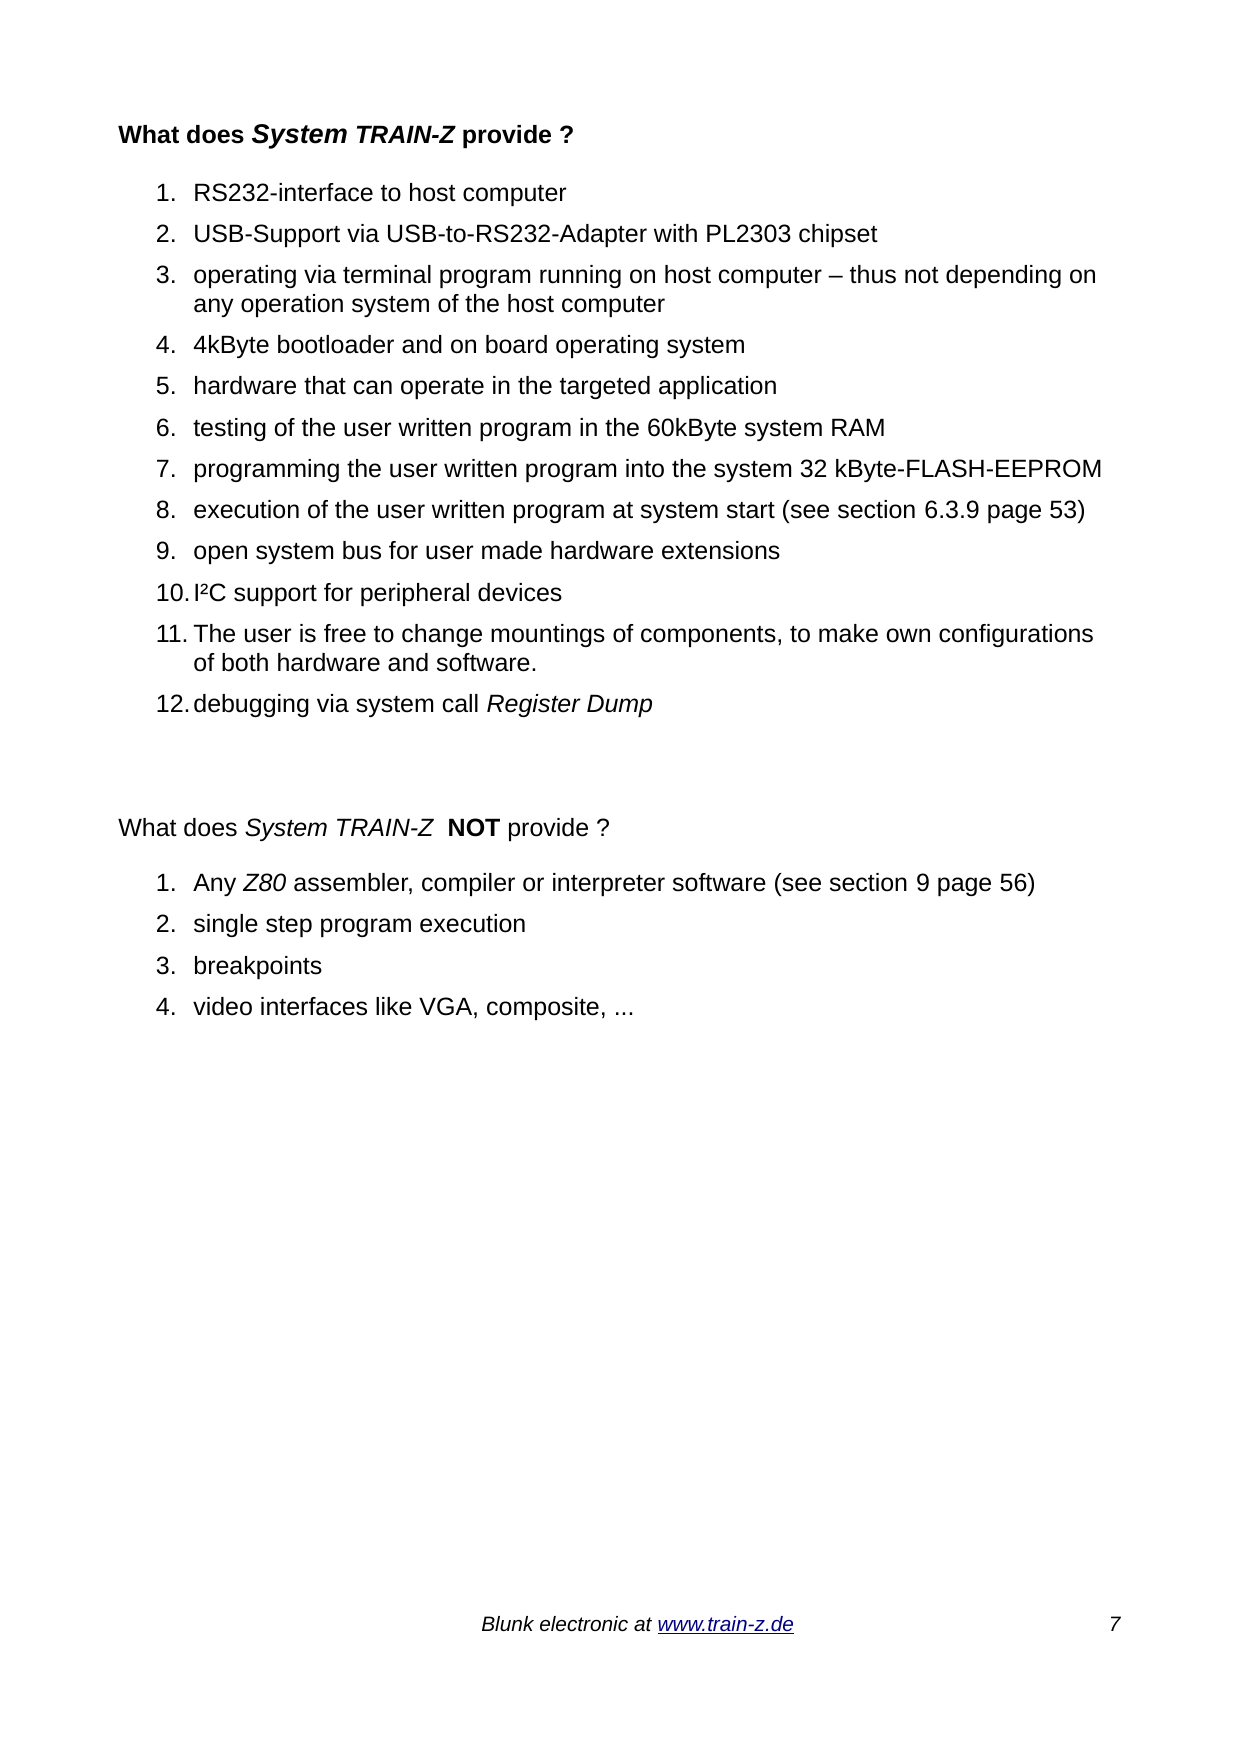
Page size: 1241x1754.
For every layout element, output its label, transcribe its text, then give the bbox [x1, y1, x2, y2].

list testing of the user written program in the 60kByte system RAM [156, 412, 1122, 441]
list 4kByte bootloader and on board operating system [156, 330, 1122, 359]
list debugging via system call Register Dump [156, 689, 1122, 717]
list video interfaces like VGA, composite, ... [156, 992, 1122, 1021]
list single step program execution [156, 909, 1122, 938]
list The user is free to change mountings of components, to make own configurations of both hardware and software. [156, 619, 1122, 676]
list execution of the user written program at system start (see section 6.3.9 page 56) [156, 495, 1122, 524]
list Any Z80 assembler, compiler or interpreter software (see section 9 page 59) [156, 868, 1122, 897]
list I²C support for peripheral devices [156, 577, 1122, 606]
list USB-Support via USB-to-RS232-Adapter with PL2303 chipset [156, 219, 1122, 247]
list hardware that can operate in the targeted application [156, 371, 1122, 400]
text What does System TRAIN-Z provide ? [118, 118, 1122, 149]
list programming the user written program into the system 32 kByte-FLASH-EEPROM [156, 454, 1122, 482]
list breakpoints [156, 951, 1122, 979]
text What does System TRAIN-Z NOT provide ? [118, 812, 1122, 841]
list operating via terminal program running on host computer – thus not depending on any operation system of the host computer [156, 260, 1122, 317]
list open system bus for user made hardware extensions [156, 536, 1122, 565]
list RS232-interface to host computer [156, 177, 1122, 206]
